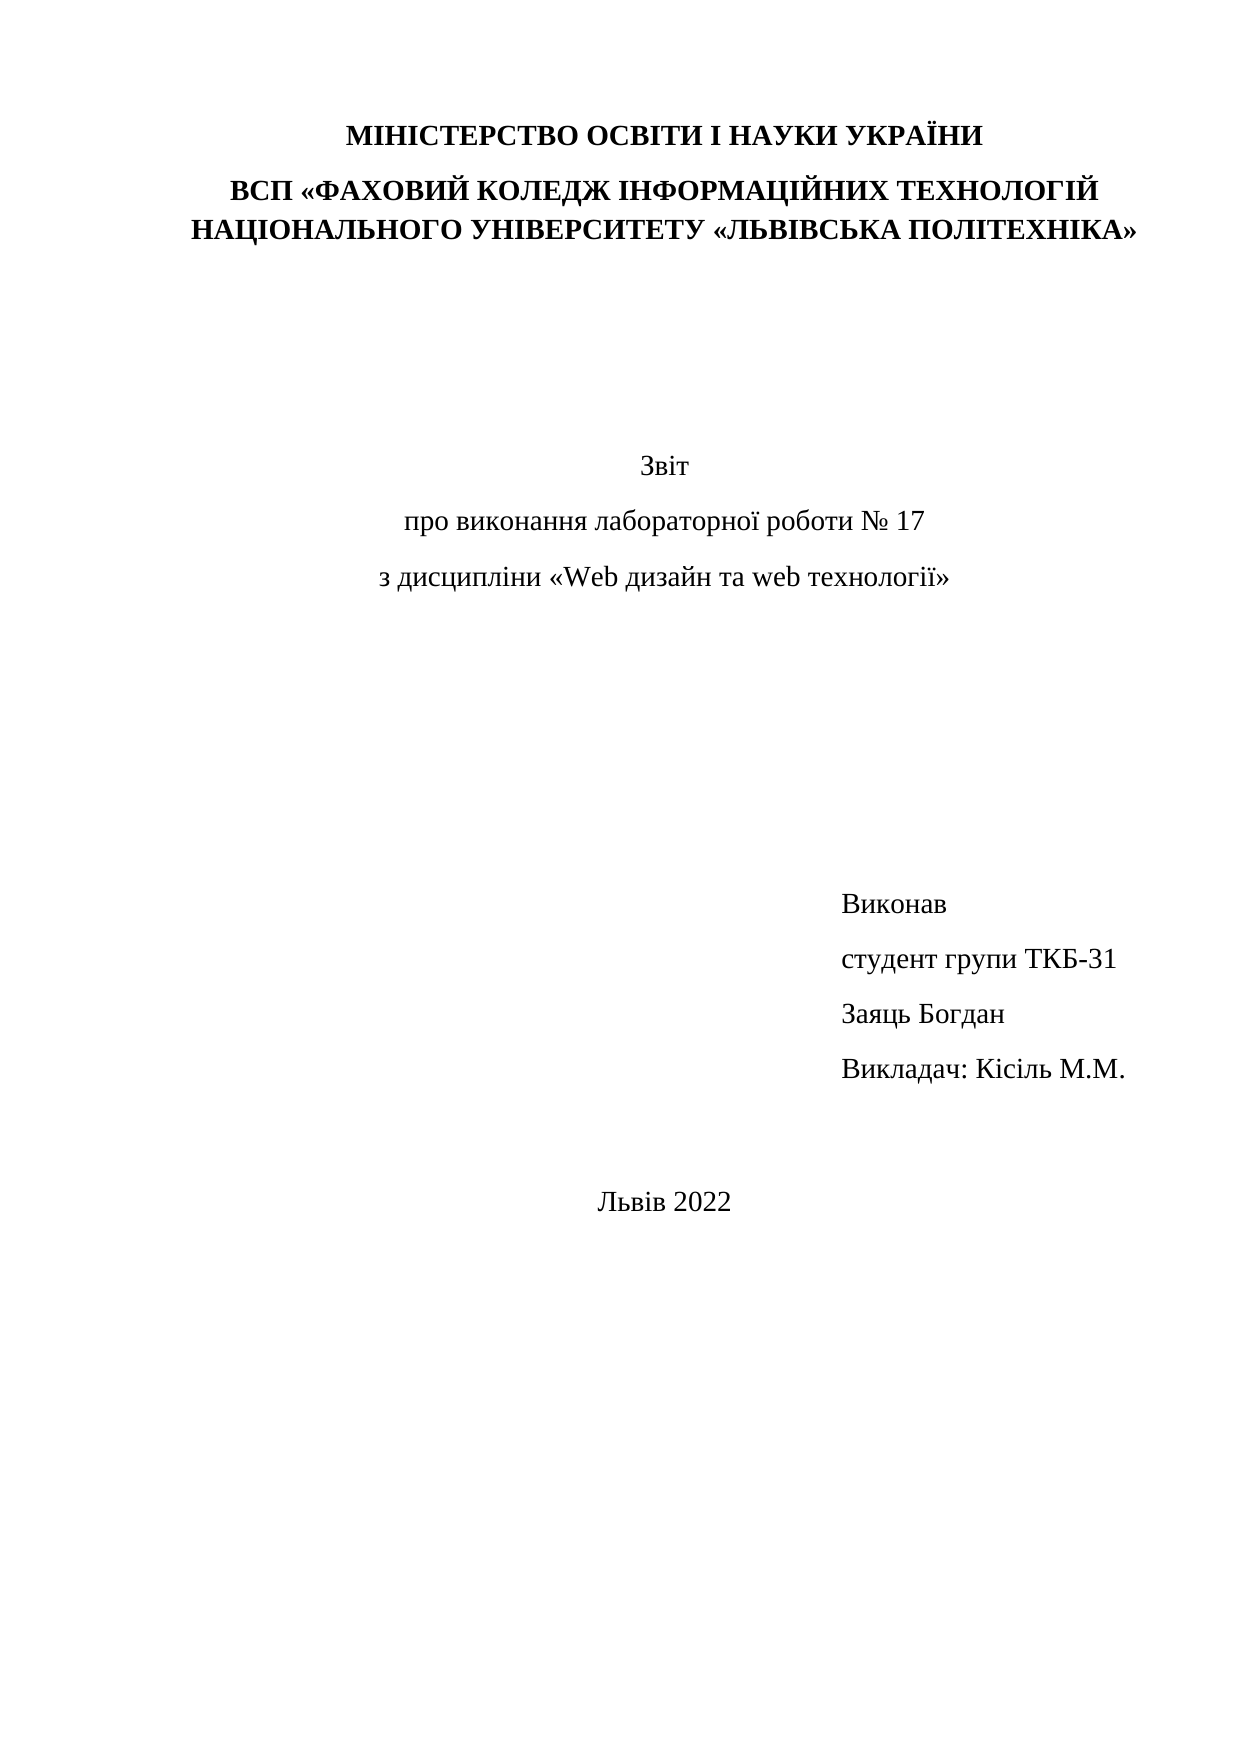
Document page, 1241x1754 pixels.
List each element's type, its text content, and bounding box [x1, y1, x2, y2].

text студент групи ТКБ-31 [841, 941, 1152, 974]
text Звіт [177, 448, 1152, 482]
text Львів 2022 [177, 1184, 1152, 1217]
text Виконав [841, 886, 1152, 919]
text МІНІСТЕРСТВО ОСВІТИ І НАУКИ УКРАЇНИ [177, 118, 1152, 152]
text про виконання лабораторної роботи № 17 [177, 503, 1152, 537]
text ВСП «ФАХОВИЙ КОЛЕДЖ ІНФОРМАЦІЙНИХ ТЕХНОЛОГІЙ НАЦІОНАЛЬНОГО УНІВЕРСИТЕТУ «ЛЬВІВСЬКА ПОЛІТЕХНІКА» [177, 173, 1152, 245]
text Викладач: Кісіль М.М. [841, 1051, 1152, 1085]
text з дисципліни «Web дизайн та web технології» [177, 559, 1152, 592]
text Заяць Богдан [841, 996, 1152, 1030]
